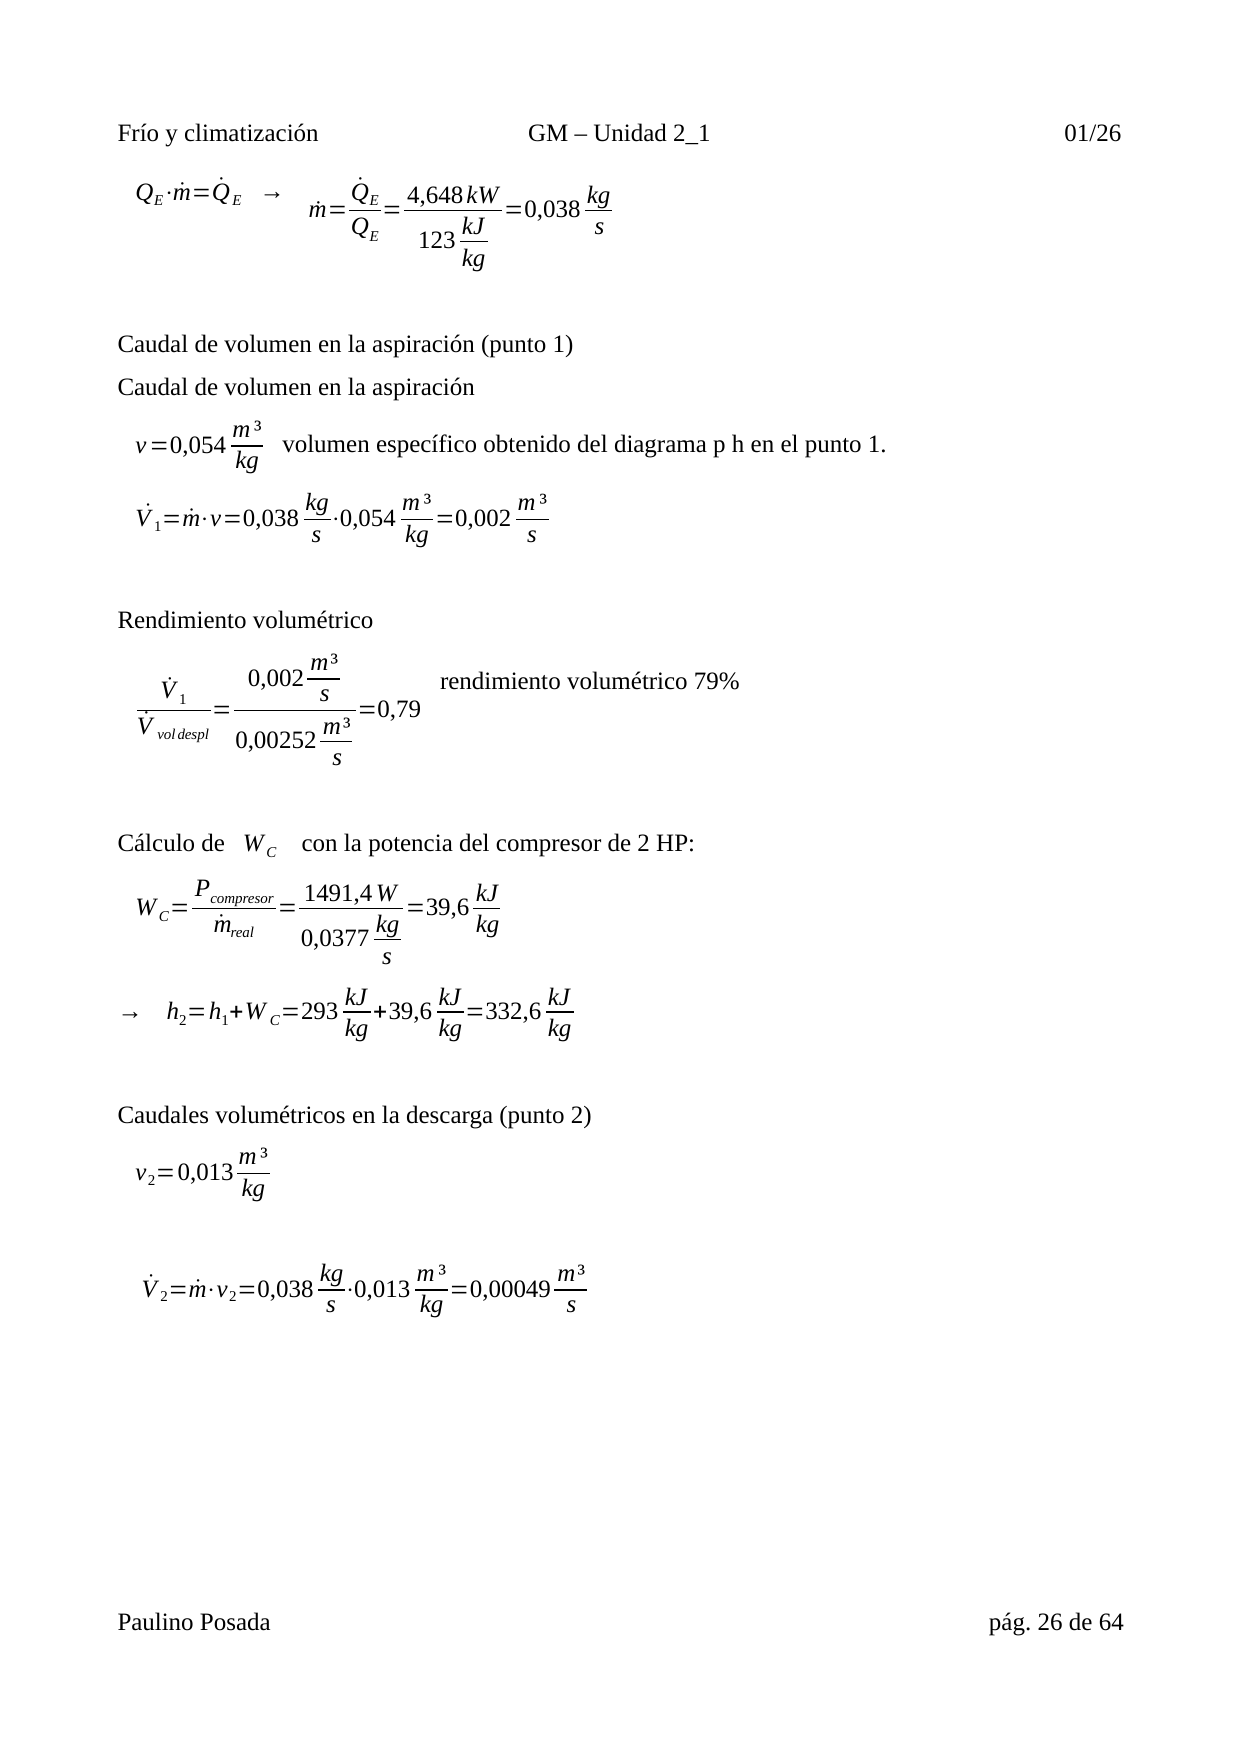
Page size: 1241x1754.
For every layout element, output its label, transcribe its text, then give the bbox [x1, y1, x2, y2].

text Caudal de volumen en la aspiración [117, 372, 1123, 401]
text Rendimiento volumétrico [117, 606, 1123, 634]
text volumen específico obtenido del diagrama p h en el punto 1. [117, 416, 1123, 475]
text → [117, 176, 1123, 272]
text Caudal de volumen en la aspiración (punto 1) [117, 329, 1123, 358]
text rendimiento volumétrico 79% [117, 649, 1123, 771]
text → [117, 983, 1123, 1042]
text Cálculo de con la potencia del compresor de 2 HP: [117, 828, 1123, 861]
text Caudales volumétricos en la descarga (punto 2) [117, 1100, 1123, 1128]
